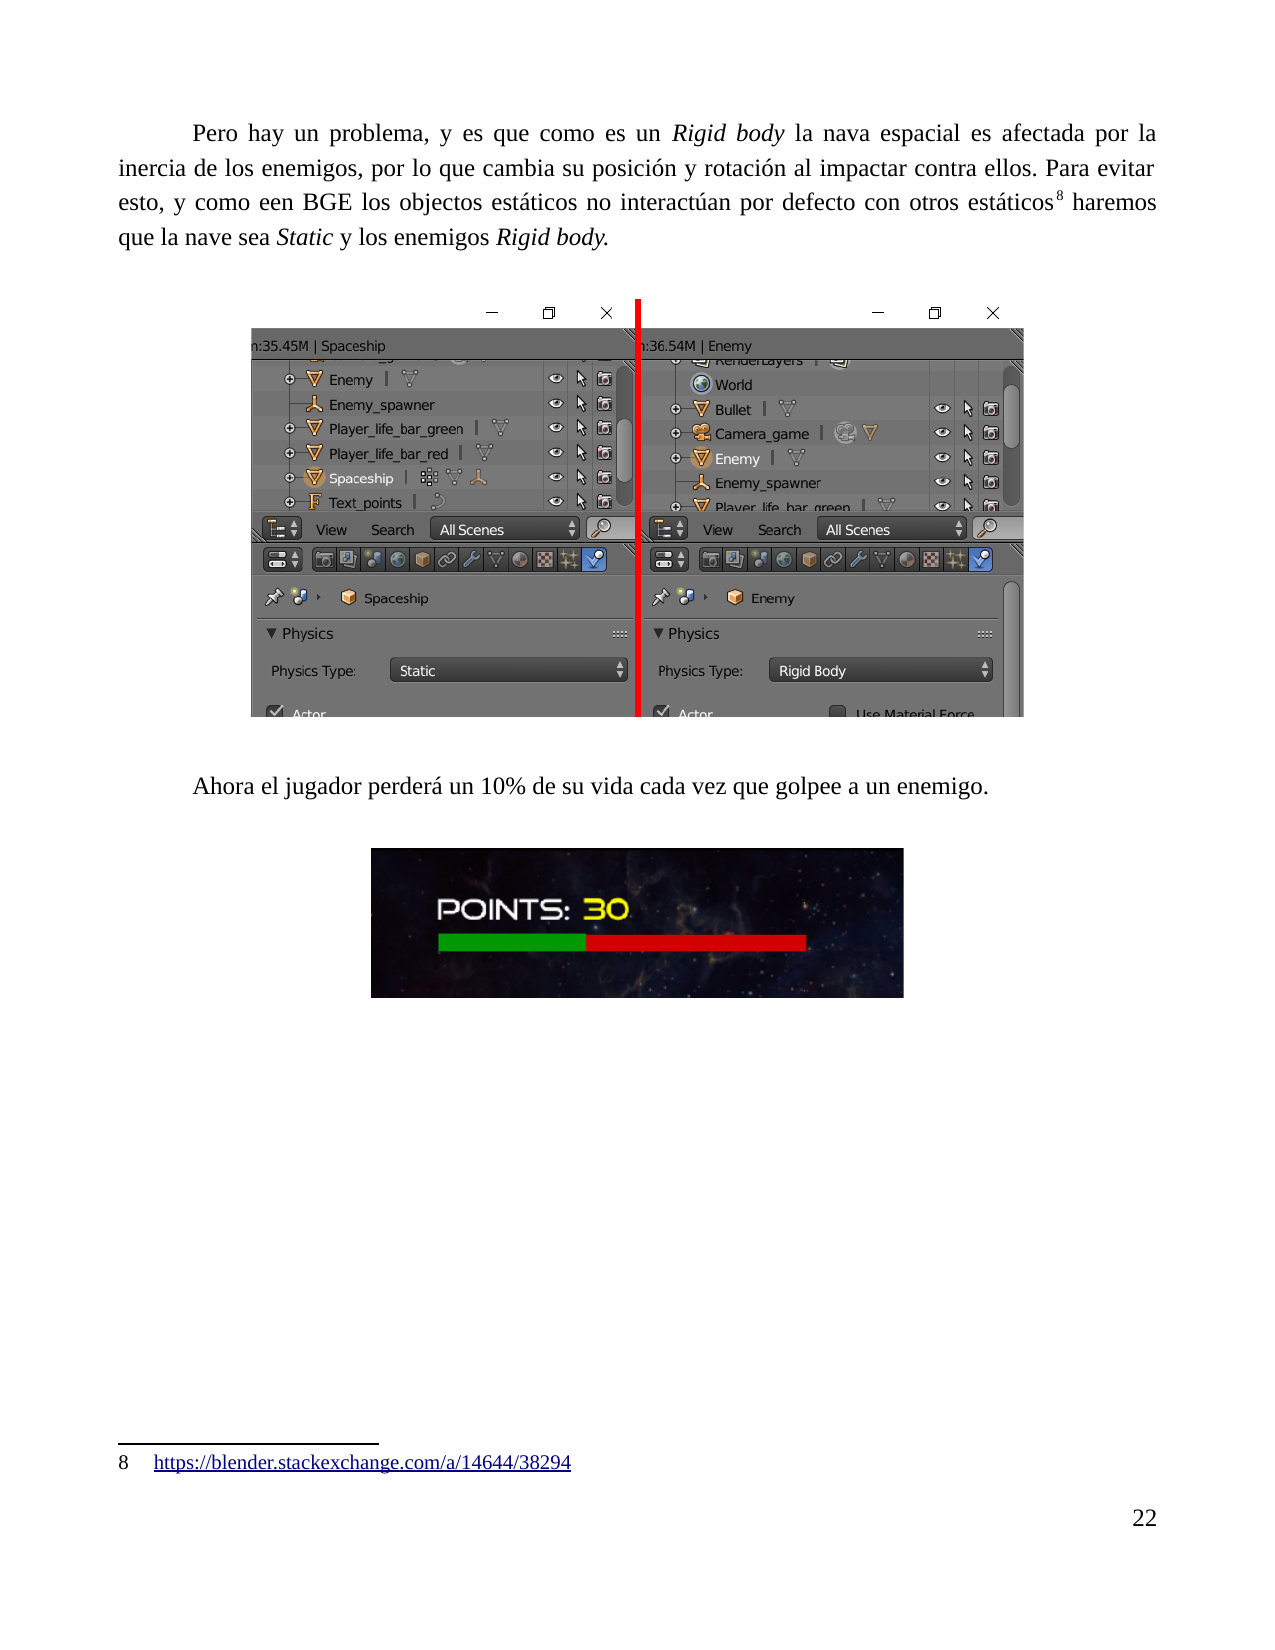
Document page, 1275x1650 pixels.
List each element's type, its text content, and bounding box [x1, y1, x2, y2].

text Pero hay un problema, y es que como es un Rigid body la nava espacial es afectada por la inercia de los enemigos, por lo que cambia su posición y rotación al impactar contra ellos. Para evitar esto, y como een BGE los objectos estáticos no interactúan por defecto con otros estáticos haremos que la nave sea Static y los enemigos Rigid body. [118, 118, 1157, 250]
text Ahora el jugador perderá un 10% de su vida cada vez que golpee a un enemigo. [118, 771, 1157, 800]
picture [251, 299, 1024, 717]
text https://blender.stackexchange.com/a/14644/38294 [118, 1449, 1157, 1474]
picture [371, 848, 904, 998]
